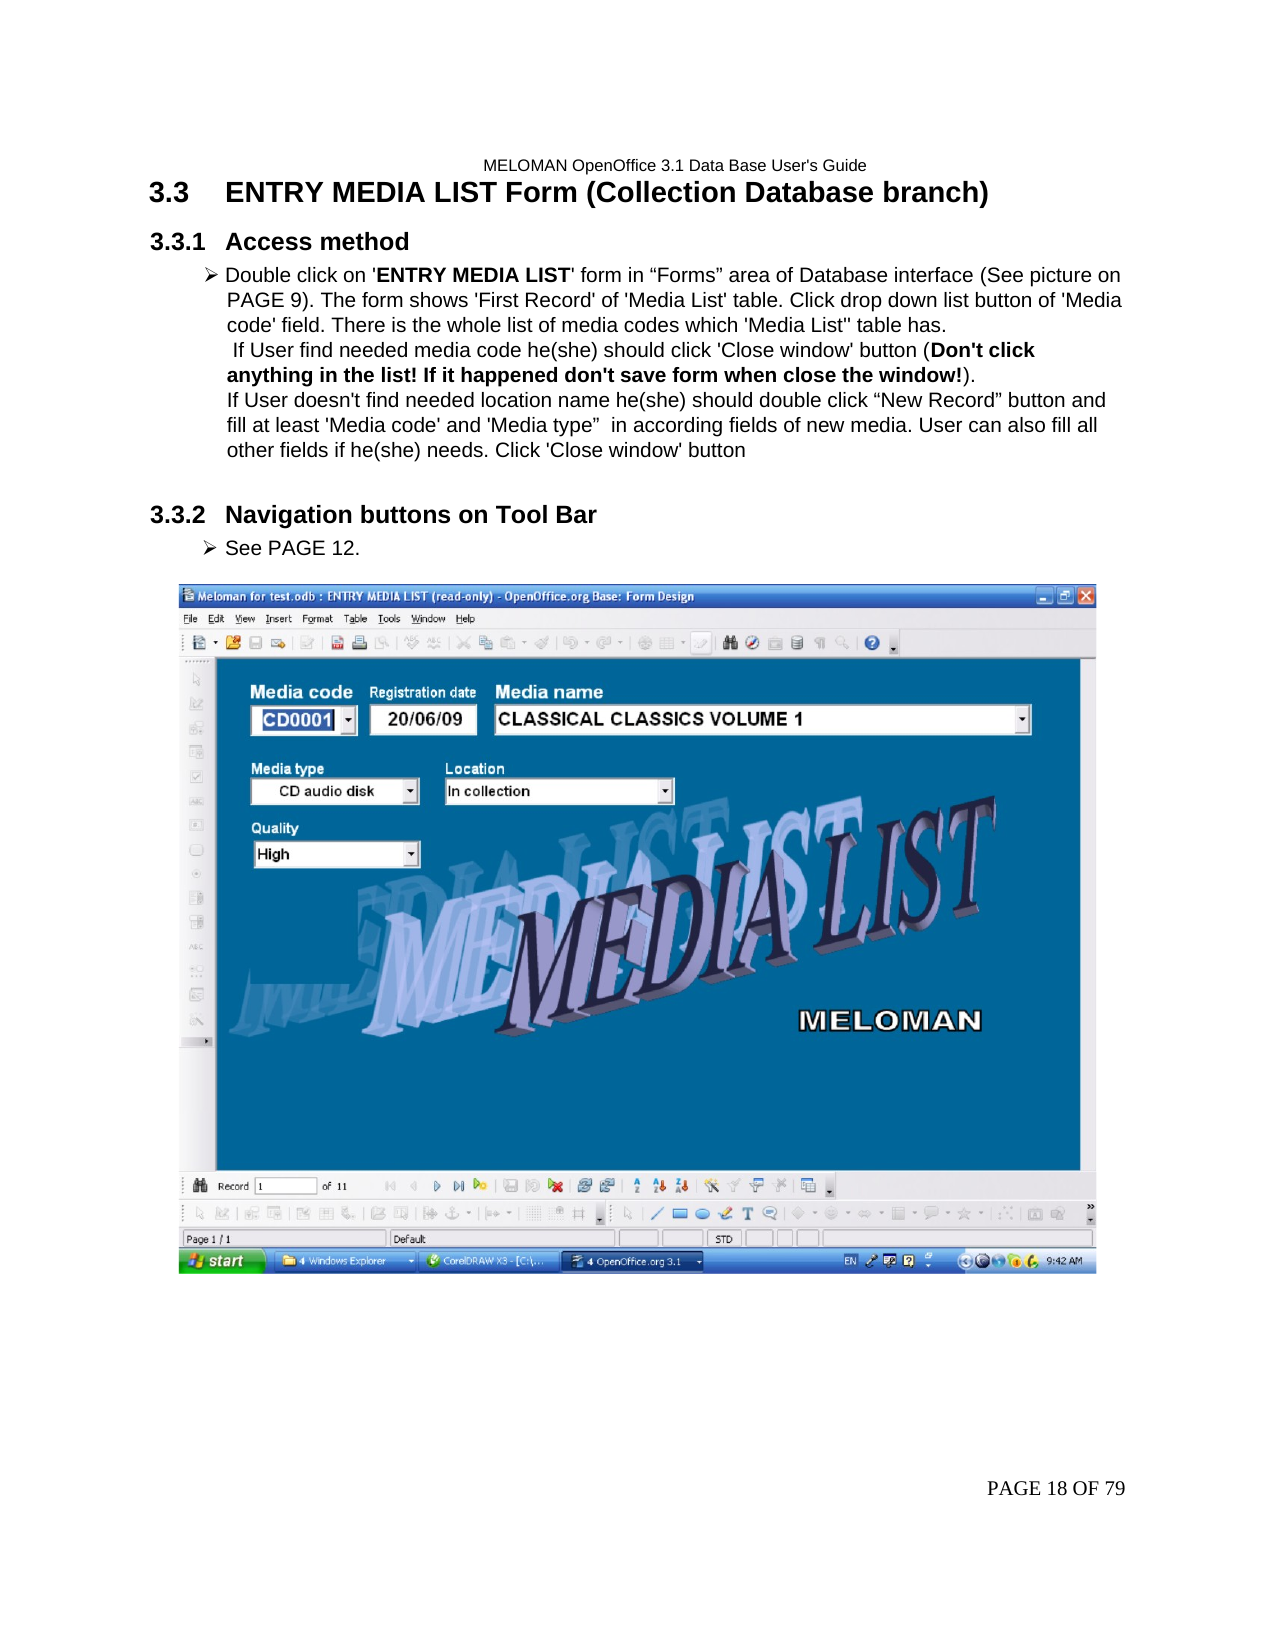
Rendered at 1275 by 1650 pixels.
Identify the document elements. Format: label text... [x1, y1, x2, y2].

list If User doesn't find needed location name he(she) should double click “New Record” button and fill at least 'Media code' and 'Media type” in according fields of new media. User can also fill all other fields if he(she) needs. Click 'Close window' button [203, 387, 1125, 462]
picture [178, 584, 1097, 1274]
list Double click on 'ENTRY MEDIA LIST' form in “Forms” area of Database interface (See picture on PAGE 9). The form shows 'First Record' of 'Media List' table. Click drop down list button of 'Media code' field. There is the whole list of media codes which 'Media List'' table has. [203, 262, 1125, 337]
subtitle Navigation buttons on Tool Bar [150, 500, 1125, 528]
list If User find needed media code he(she) should click 'Close window' button (Don't click anything in the list! If it happened don't save form when close the window!). [203, 337, 1125, 387]
subtitle Access method [150, 227, 1125, 256]
subtitle ENTRY MEDIA LIST Form (Collection Database branch) [148, 175, 1125, 208]
list See PAGE 12. [202, 535, 1125, 560]
